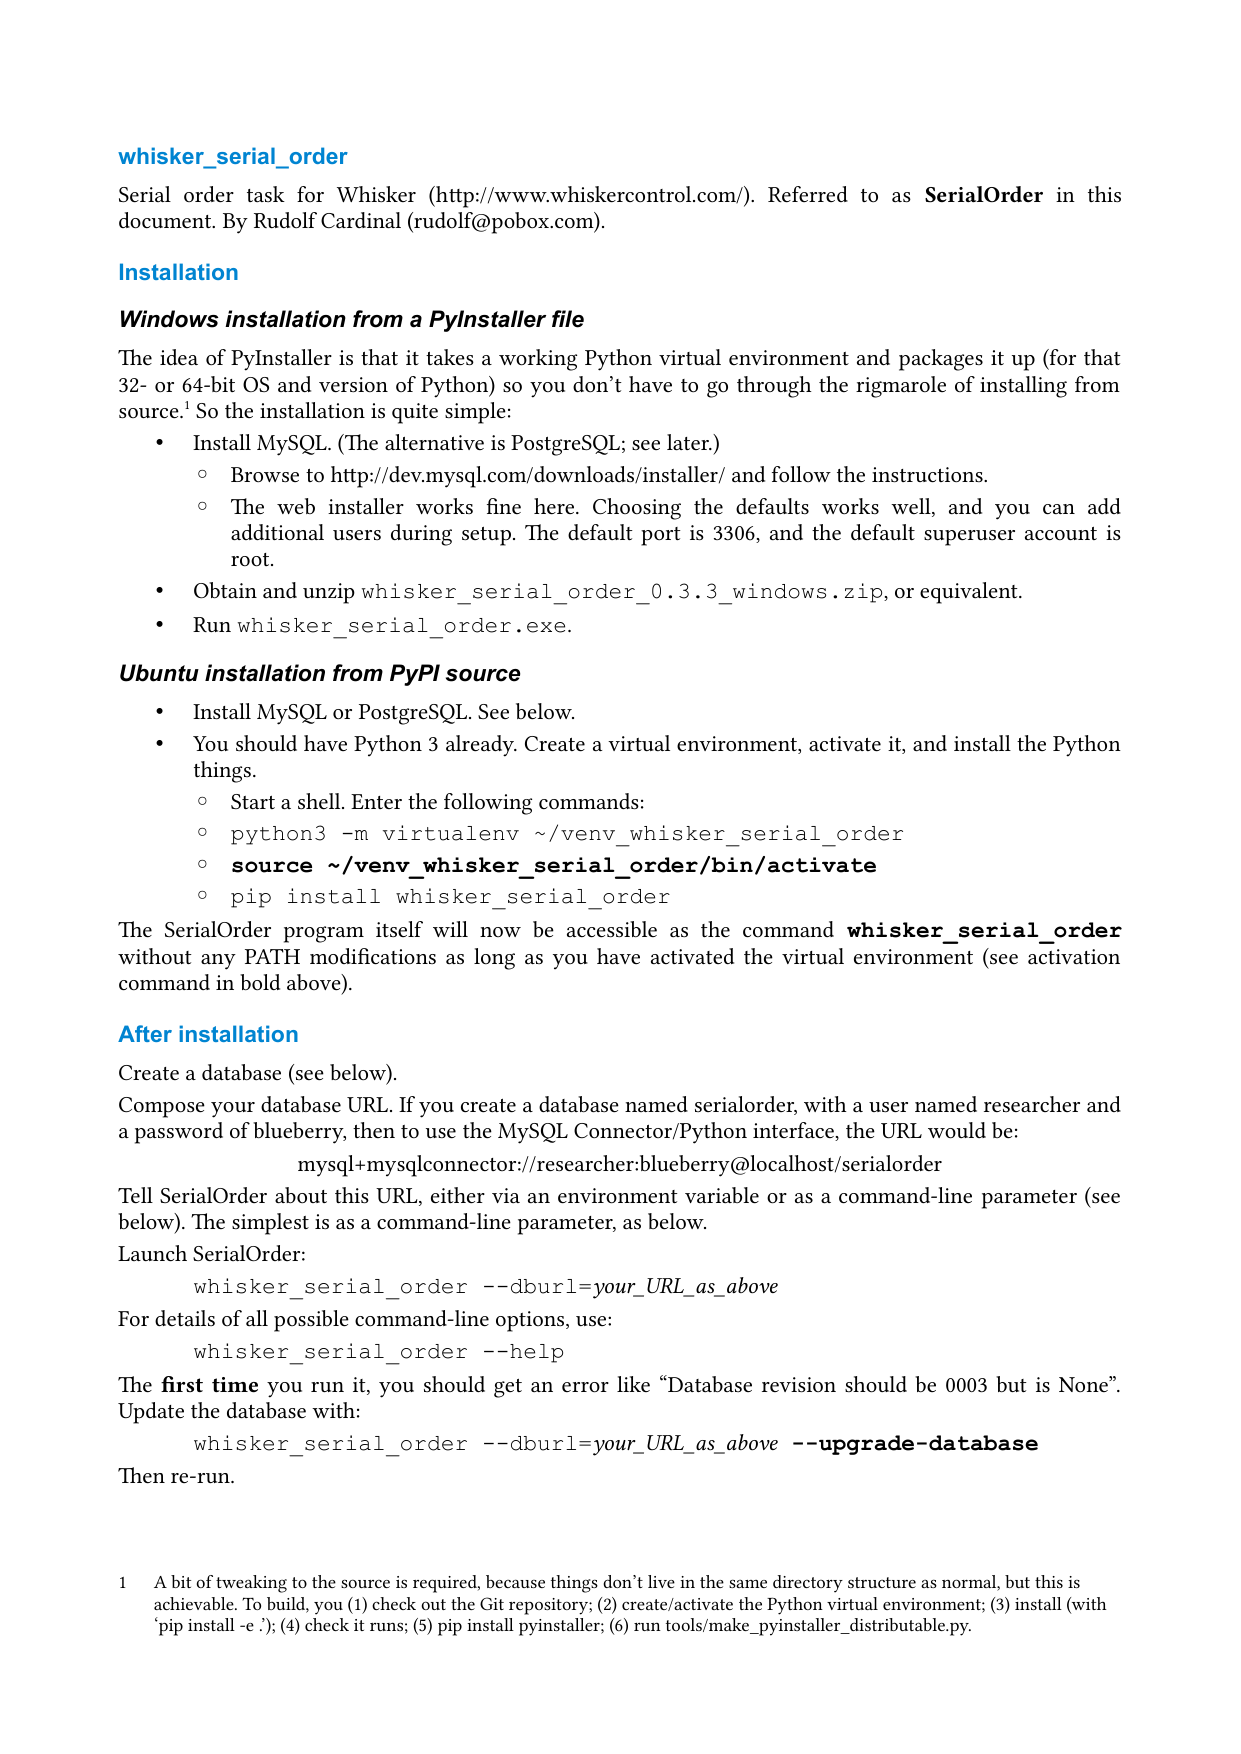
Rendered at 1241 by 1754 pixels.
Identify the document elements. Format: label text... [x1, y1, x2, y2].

subtitle whisker_serial_order [118, 143, 1122, 169]
text The SerialOrder program itself will now be accessible as the command whisker_serial_order without any PATH modifications as long as you have activated the virtual environment (see activation command in bold above). [118, 917, 1122, 996]
text The idea of PyInstaller is that it takes a working Python virtual environment and packages it up (for that 32- or 64-bit OS and version of Python) so you don’t have to go through the rigmarole of installing from source. So the installation is quite simple: [118, 345, 1122, 424]
text whisker_serial_order --dburl=your_URL_as_above [118, 1273, 1122, 1300]
text Tell SerialOrder about this URL, either via an environment variable or as a command-line parameter (see below). The simplest is as a command-line parameter, as below. [118, 1183, 1122, 1235]
subtitle Ubuntu installation from PyPI source [118, 660, 1122, 686]
list Install MySQL or PostgreSQL. See below. [156, 699, 1122, 725]
list Install MySQL. (The alternative is PostgreSQL; see later.) [156, 430, 1122, 456]
list Run whisker_serial_order.exe. [156, 612, 1122, 639]
list You should have Python 3 already. Create a virtual environment, activate it, and install the Python things. [156, 731, 1122, 783]
list python3 -m virtualenv ~/venv_whisker_serial_order [193, 821, 1122, 847]
list source ~/venv_whisker_serial_order/bin/activate [193, 853, 1122, 879]
text whisker_serial_order --dburl=your_URL_as_above --upgrade-database [118, 1430, 1122, 1457]
list The web installer works fine here. Choosing the defaults works well, and you can add additional users during setup. The default port is 3306, and the default superuser account is root. [193, 494, 1122, 572]
text Launch SerialOrder: [118, 1241, 1122, 1267]
subtitle After installation [118, 1021, 1122, 1048]
text Create a database (see below). [118, 1060, 1122, 1086]
subtitle Installation [118, 259, 1122, 286]
list Browse to http://dev.mysql.com/downloads/installer/ and follow the instructions. [193, 462, 1122, 488]
text For details of all possible command-line options, use: [118, 1306, 1122, 1332]
list Start a shell. Enter the following commands: [193, 789, 1122, 815]
text Then re-run. [118, 1463, 1122, 1489]
text mysql+mysqlconnector://researcher:blueberry@localhost/serialorder [118, 1151, 1122, 1177]
text Serial order task for Whisker (http://www.whiskercontrol.com/). Referred to as SerialOrder in this document. By Rudolf Cardinal (rudolf@pobox.com). [118, 182, 1122, 234]
text Compose your database URL. If you create a database named serialorder, with a user named researcher and a password of blueberry, then to use the MySQL Connector/Python interface, the URL would be: [118, 1092, 1122, 1144]
list Obtain and unzip whisker_serial_order_0.3.3_windows.zip, or equivalent. [156, 578, 1122, 606]
subtitle Windows installation from a PyInstaller file [118, 306, 1122, 333]
list pip install whisker_serial_order [193, 885, 1122, 911]
text A bit of tweaking to the source is required, because things don’t live in the same directory structure as normal, but this is achievable. To build, you (1) check out the Git repository; (2) create/activate the Python virtual environment; (3) install (with ‘pip install -e .’); (4) check it runs; (5) pip install pyinstaller; (6) run tools/make_pyinstaller_distributable.py. [118, 1572, 1122, 1636]
text The first time you run it, you should get an error like “Database revision should be 0003 but is None”. Update the database with: [118, 1372, 1122, 1424]
text whisker_serial_order --help [118, 1338, 1122, 1366]
